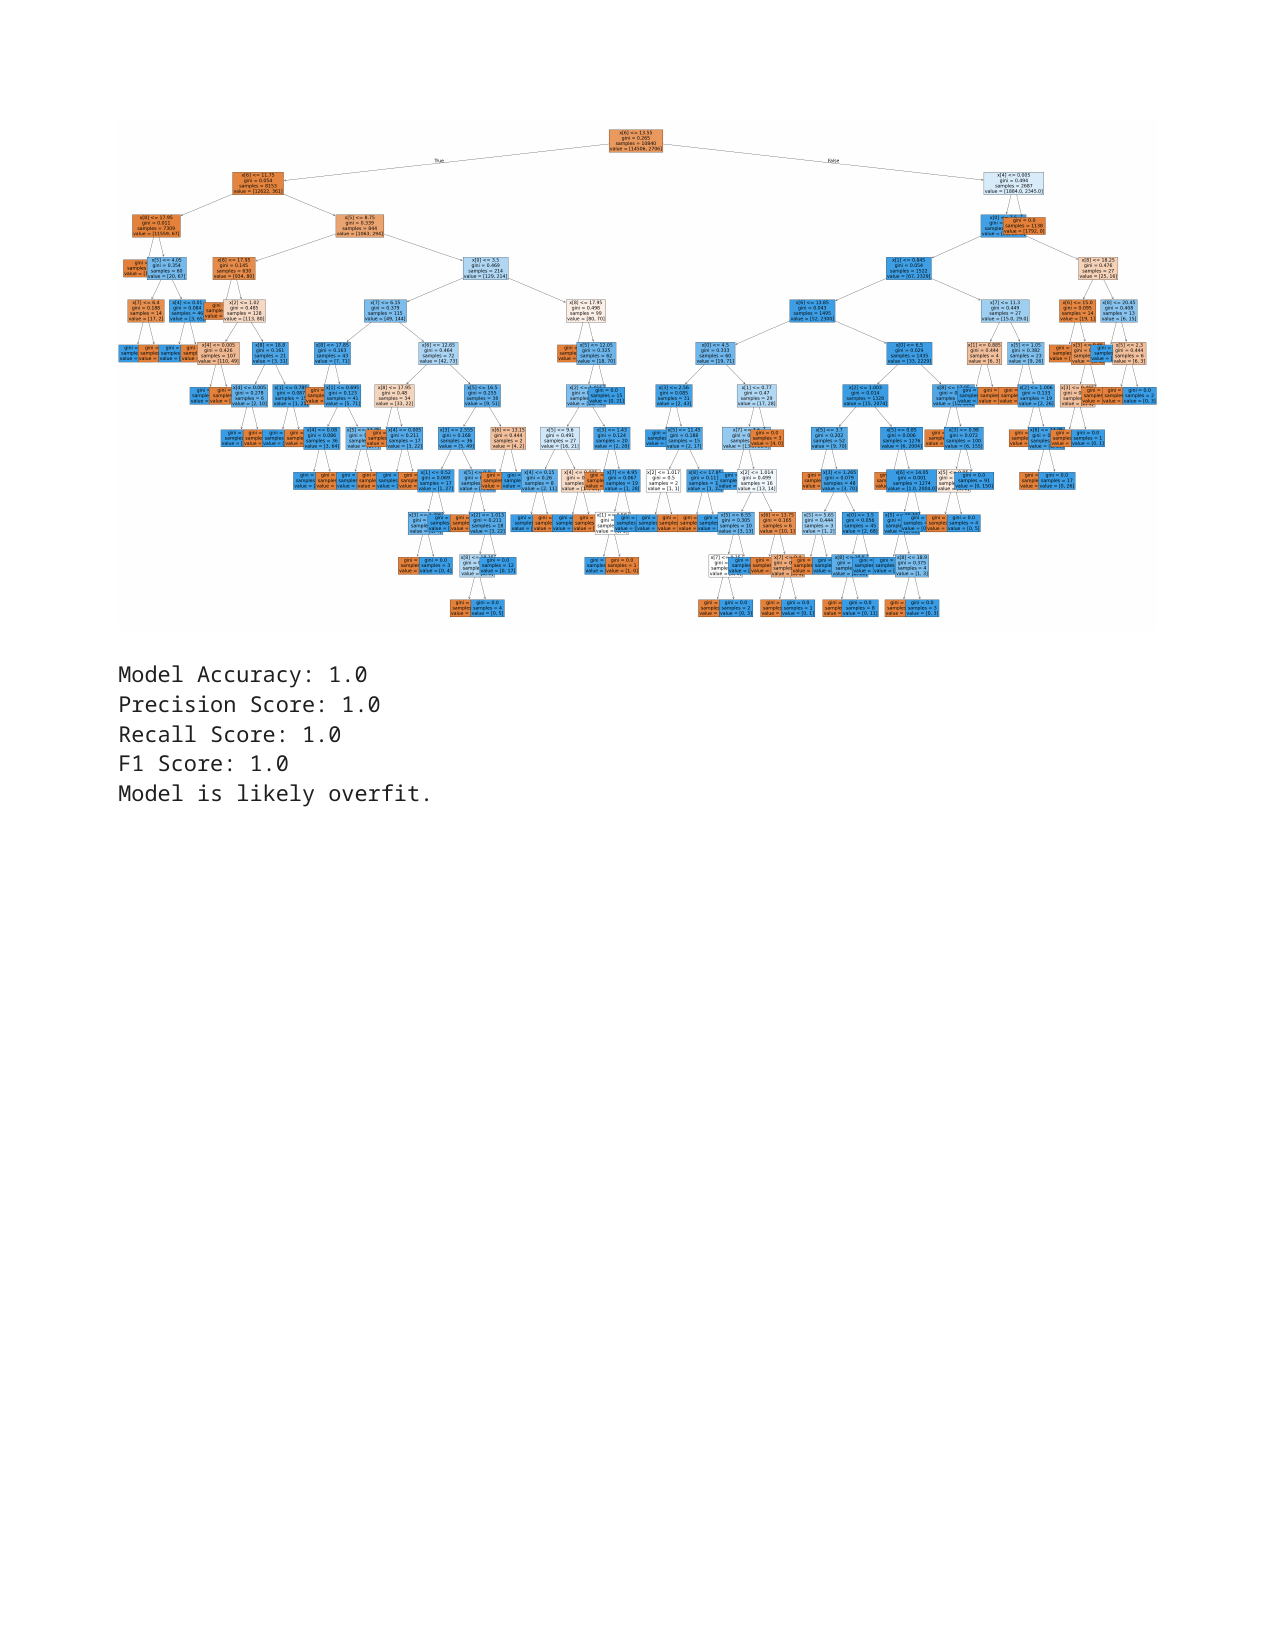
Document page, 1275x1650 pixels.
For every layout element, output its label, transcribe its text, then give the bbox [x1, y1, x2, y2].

text F1 Score: 1.0 [118, 748, 1157, 778]
text Recall Score: 1.0 [118, 719, 1157, 748]
picture [118, 118, 1157, 631]
text Model Accuracy: 1.0 [118, 659, 1157, 689]
text Model is likely overfit. [118, 778, 1157, 808]
text Precision Score: 1.0 [118, 689, 1157, 719]
